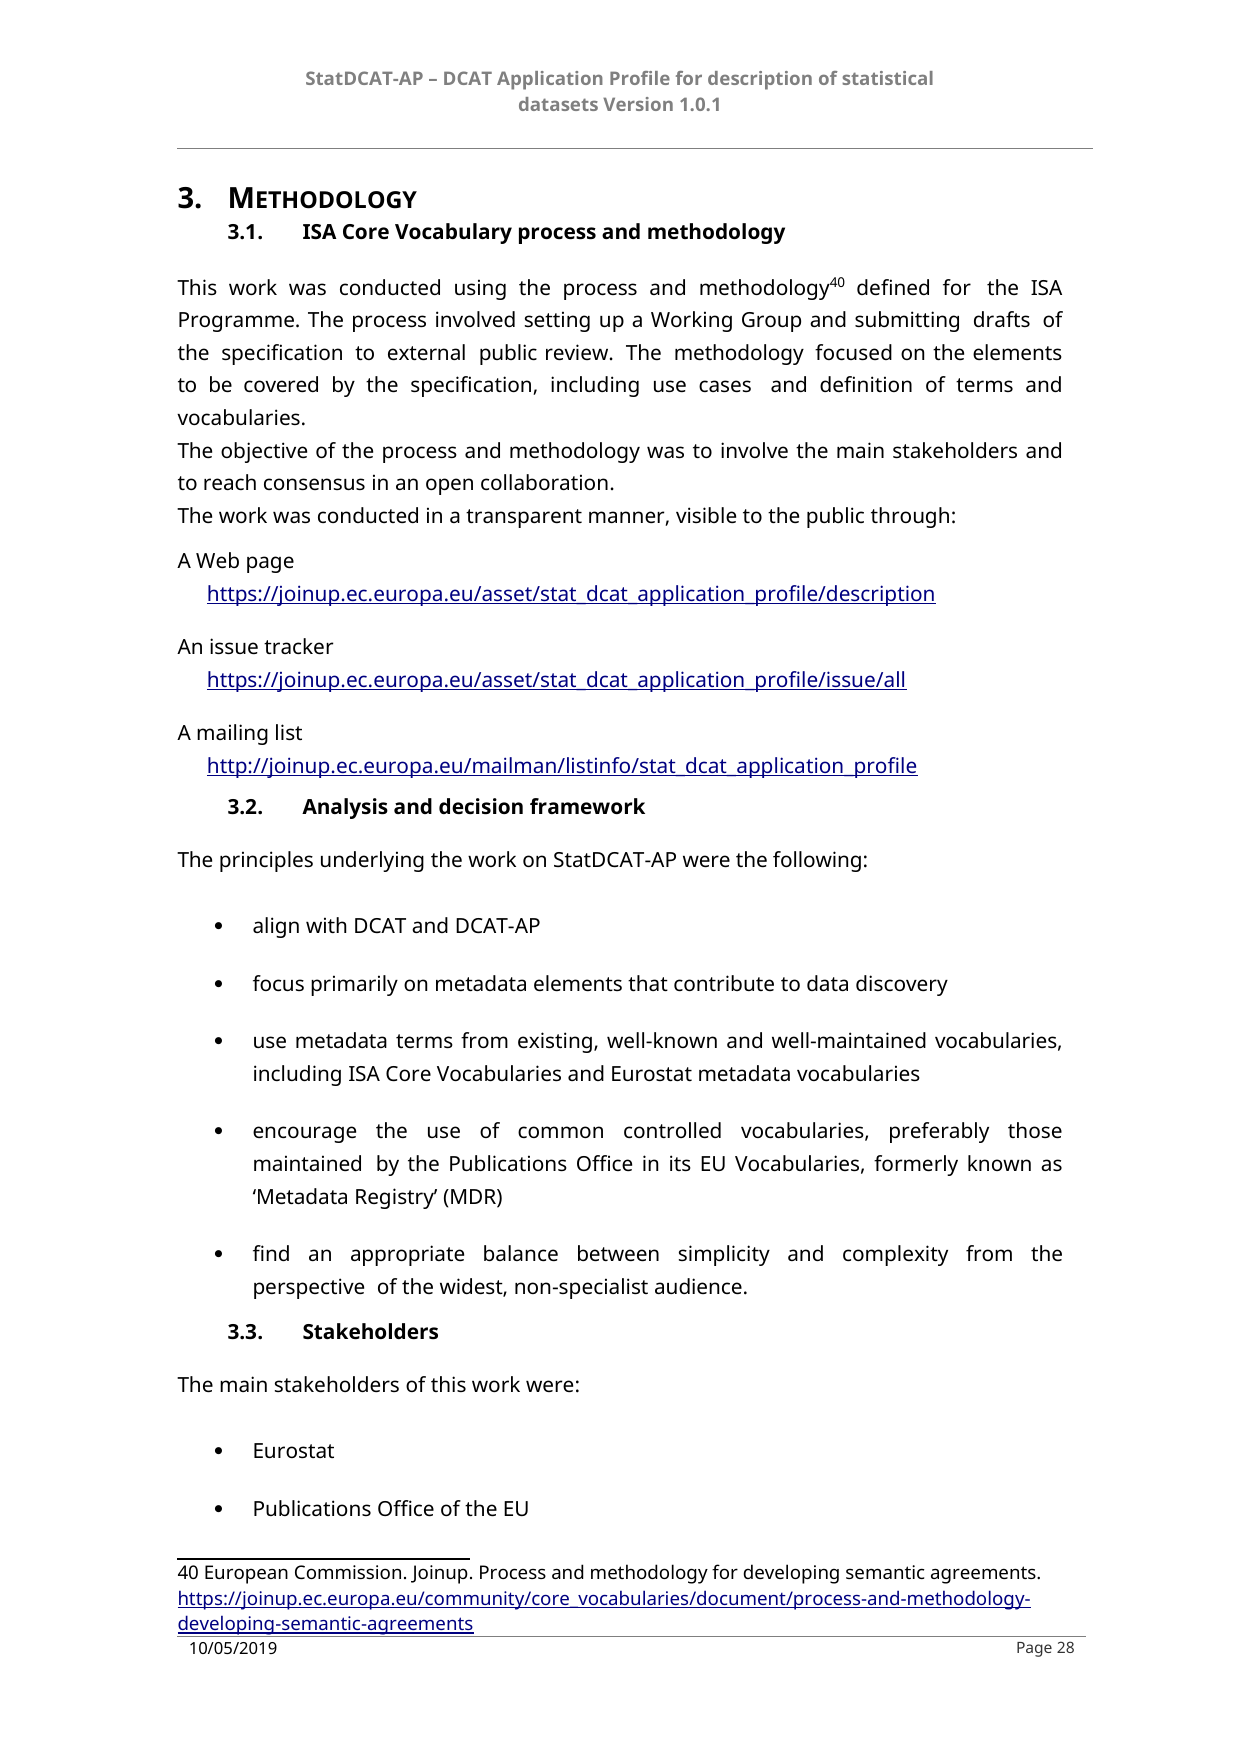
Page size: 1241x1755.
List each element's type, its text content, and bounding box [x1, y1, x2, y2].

text European Commission. Joinup. Process and methodology for developing semantic agreements. https://joinup.ec.europa.eu/community/core_vocabularies/document/process-and-methodology-developing-semantic-agreements [177, 1559, 1063, 1636]
text This work was conducted using the process and methodology defined for the ISA Programme. The process involved setting up a Working Group and submitting drafts of the specification to external public review. The methodology focused on the elements to be covered by the specification, including use cases and definition of terms and vocabularies. [177, 271, 1063, 432]
list https://joinup.ec.europa.eu/asset/stat_dcat_application_profile/issue/all [207, 665, 1063, 693]
list Publications Office of the EU [215, 1494, 1063, 1522]
list A Web page [177, 546, 1063, 574]
subtitle ISA Core Vocabulary process and methodology [227, 217, 1063, 246]
text The work was conducted in a transparent manner, visible to the public through: [177, 501, 1063, 529]
subtitle Stakeholders [227, 1317, 1063, 1346]
list use metadata terms from existing, well-known and well-maintained vocabularies, including ISA Core Vocabularies and Eurostat metadata vocabularies [215, 1026, 1063, 1087]
list find an appropriate balance between simplicity and complexity from the perspective of the widest, non-specialist audience. [215, 1239, 1063, 1300]
list focus primarily on metadata elements that contribute to data discovery [215, 969, 1063, 997]
text The principles underlying the work on StatDCAT-AP were the following: [177, 845, 1063, 874]
list An issue tracker [177, 632, 1063, 661]
list A mailing list [177, 718, 1063, 747]
list http://joinup.ec.europa.eu/mailman/listinfo/stat_dcat_application_profile [207, 751, 1063, 779]
list encourage the use of common controlled vocabularies, preferably those maintained by the Publications Office in its EU Vocabularies, formerly known as ‘Metadata Registry’ (MDR) [215, 1117, 1063, 1210]
list align with DCAT and DCAT-AP [215, 911, 1063, 939]
subtitle Analysis and decision framework [227, 792, 1063, 820]
list https://joinup.ec.europa.eu/asset/stat_dcat_application_profile/description [207, 579, 1063, 607]
subtitle Methodology [177, 178, 1063, 217]
list Eurostat [215, 1436, 1063, 1465]
text The main stakeholders of this work were: [177, 1371, 1063, 1399]
text The objective of the process and methodology was to involve the main stakeholders and to reach consensus in an open collaboration. [177, 436, 1063, 497]
